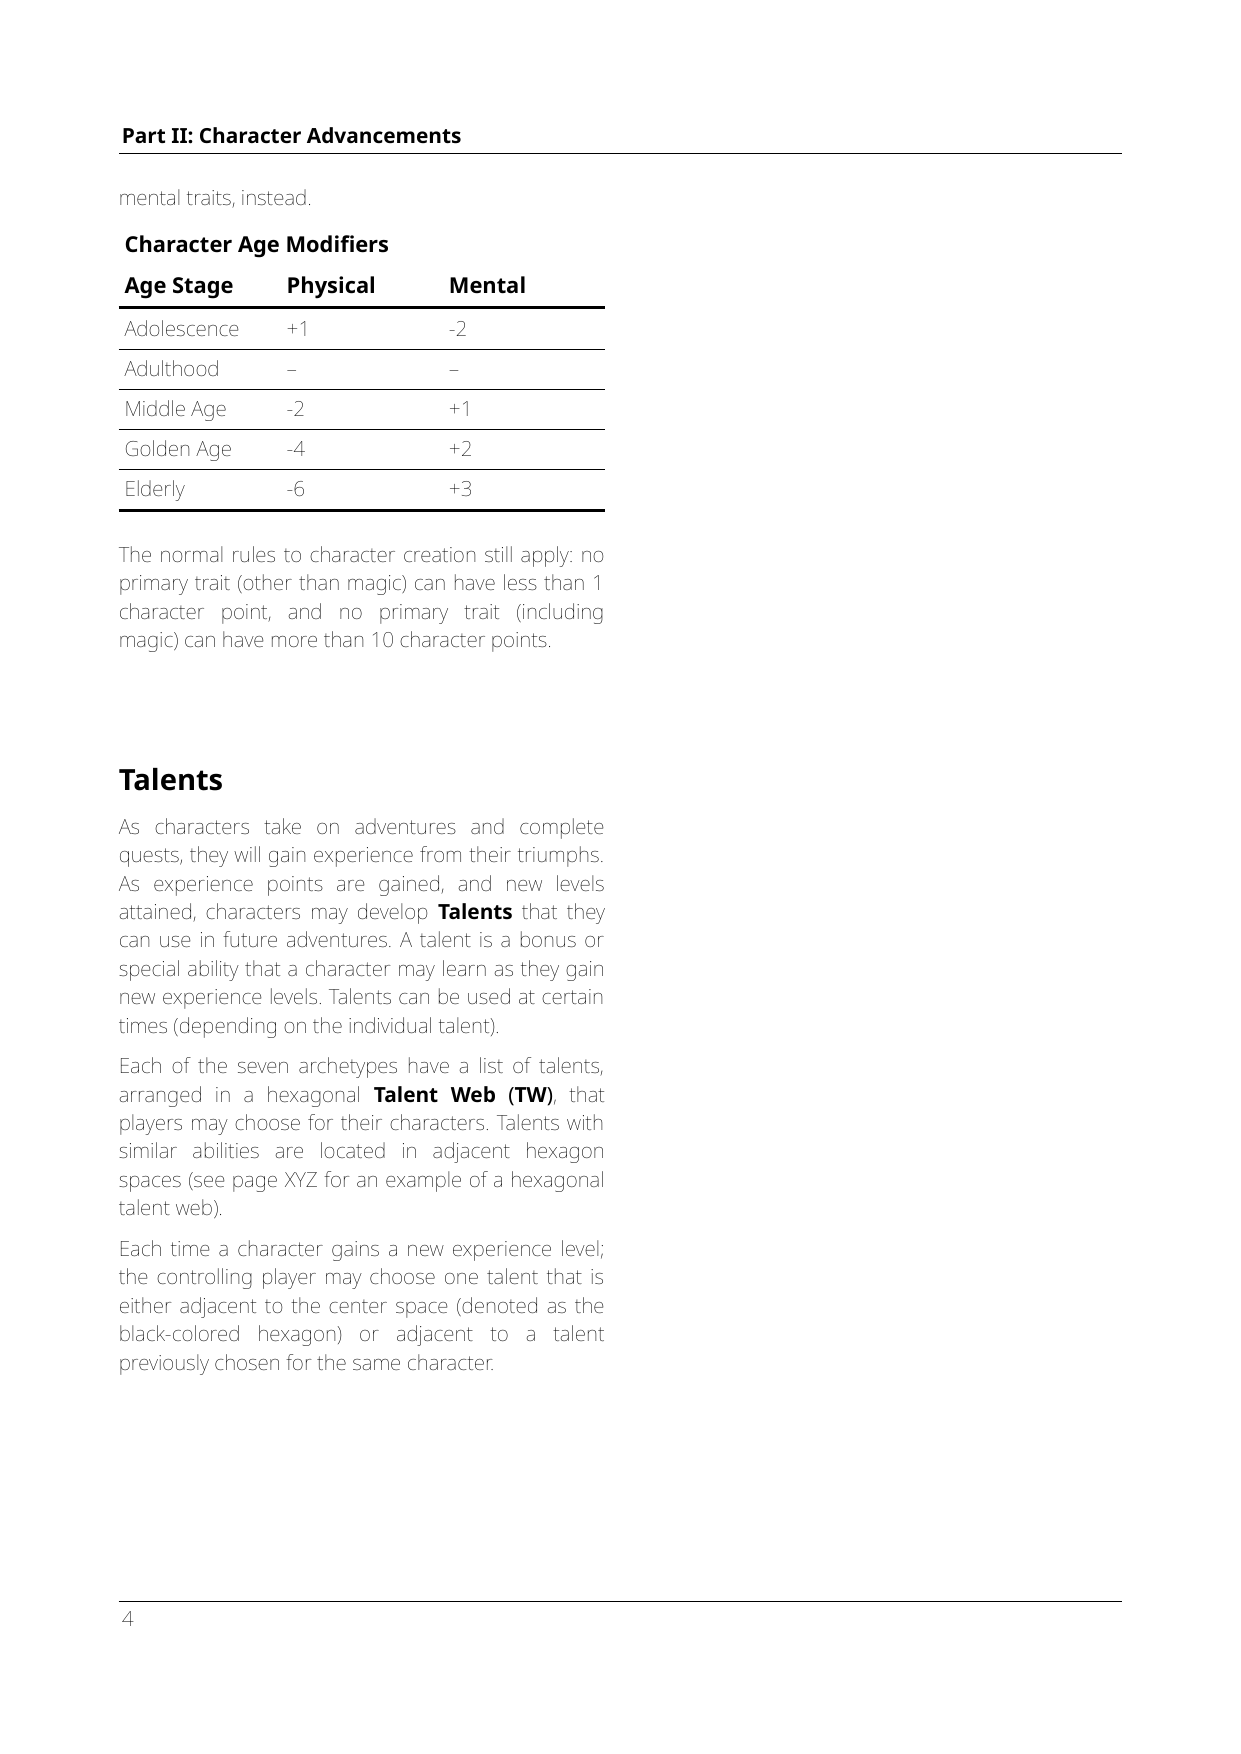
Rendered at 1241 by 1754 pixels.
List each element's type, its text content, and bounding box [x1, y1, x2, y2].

table_cell Physical [281, 264, 443, 306]
text Each of the seven archetypes have a list of talents, arranged in a hexagonal Talent Web (TW), that players may choose for their characters. Talents with similar abilities are located in adjacent hexagon spaces (see page XYZ for an example of a hexagonal talent web). [118, 1051, 605, 1222]
text The normal rules to character creation still apply: no primary trait (other than magic) can have less than 1 character point, and no primary trait (including magic) can have more than 10 character points. [118, 512, 605, 654]
table_cell +1 [443, 390, 605, 428]
table_cell Mental [443, 264, 605, 306]
table_cell -2 [281, 390, 443, 428]
table_cell Age Stage [119, 264, 281, 306]
table_cell Golden Age [119, 430, 281, 468]
text As characters take on adventures and complete quests, they will gain experience from their triumphs. As experience points are gained, and new levels attained, characters may develop Talents that they can use in future adventures. A talent is a bonus or special ability that a character may learn as they gain new experience levels. Talents can be used at certain times (depending on the individual talent). [118, 812, 605, 1039]
table_cell Middle Age [119, 390, 281, 428]
table_cell -6 [281, 470, 443, 508]
subtitle Talents [118, 760, 605, 799]
table_cell +2 [443, 430, 605, 468]
table_cell Adolescence [119, 309, 281, 348]
table_cell – [281, 350, 443, 388]
table_cell Elderly [119, 470, 281, 508]
text Each time a character gains a new experience level; the controlling player may choose one talent that is either adjacent to the center space (denoted as the black-colored hexagon) or adjacent to a talent previously chosen for the same character. [118, 1234, 605, 1376]
table_cell +1 [281, 309, 443, 348]
table_header Character Age Modifiers [119, 223, 605, 264]
text mental traits, instead. [118, 183, 605, 211]
table_cell – [443, 350, 605, 388]
table_cell Adulthood [119, 350, 281, 388]
table_cell -4 [281, 430, 443, 468]
table_cell -2 [443, 309, 605, 348]
table_cell +3 [443, 470, 605, 508]
